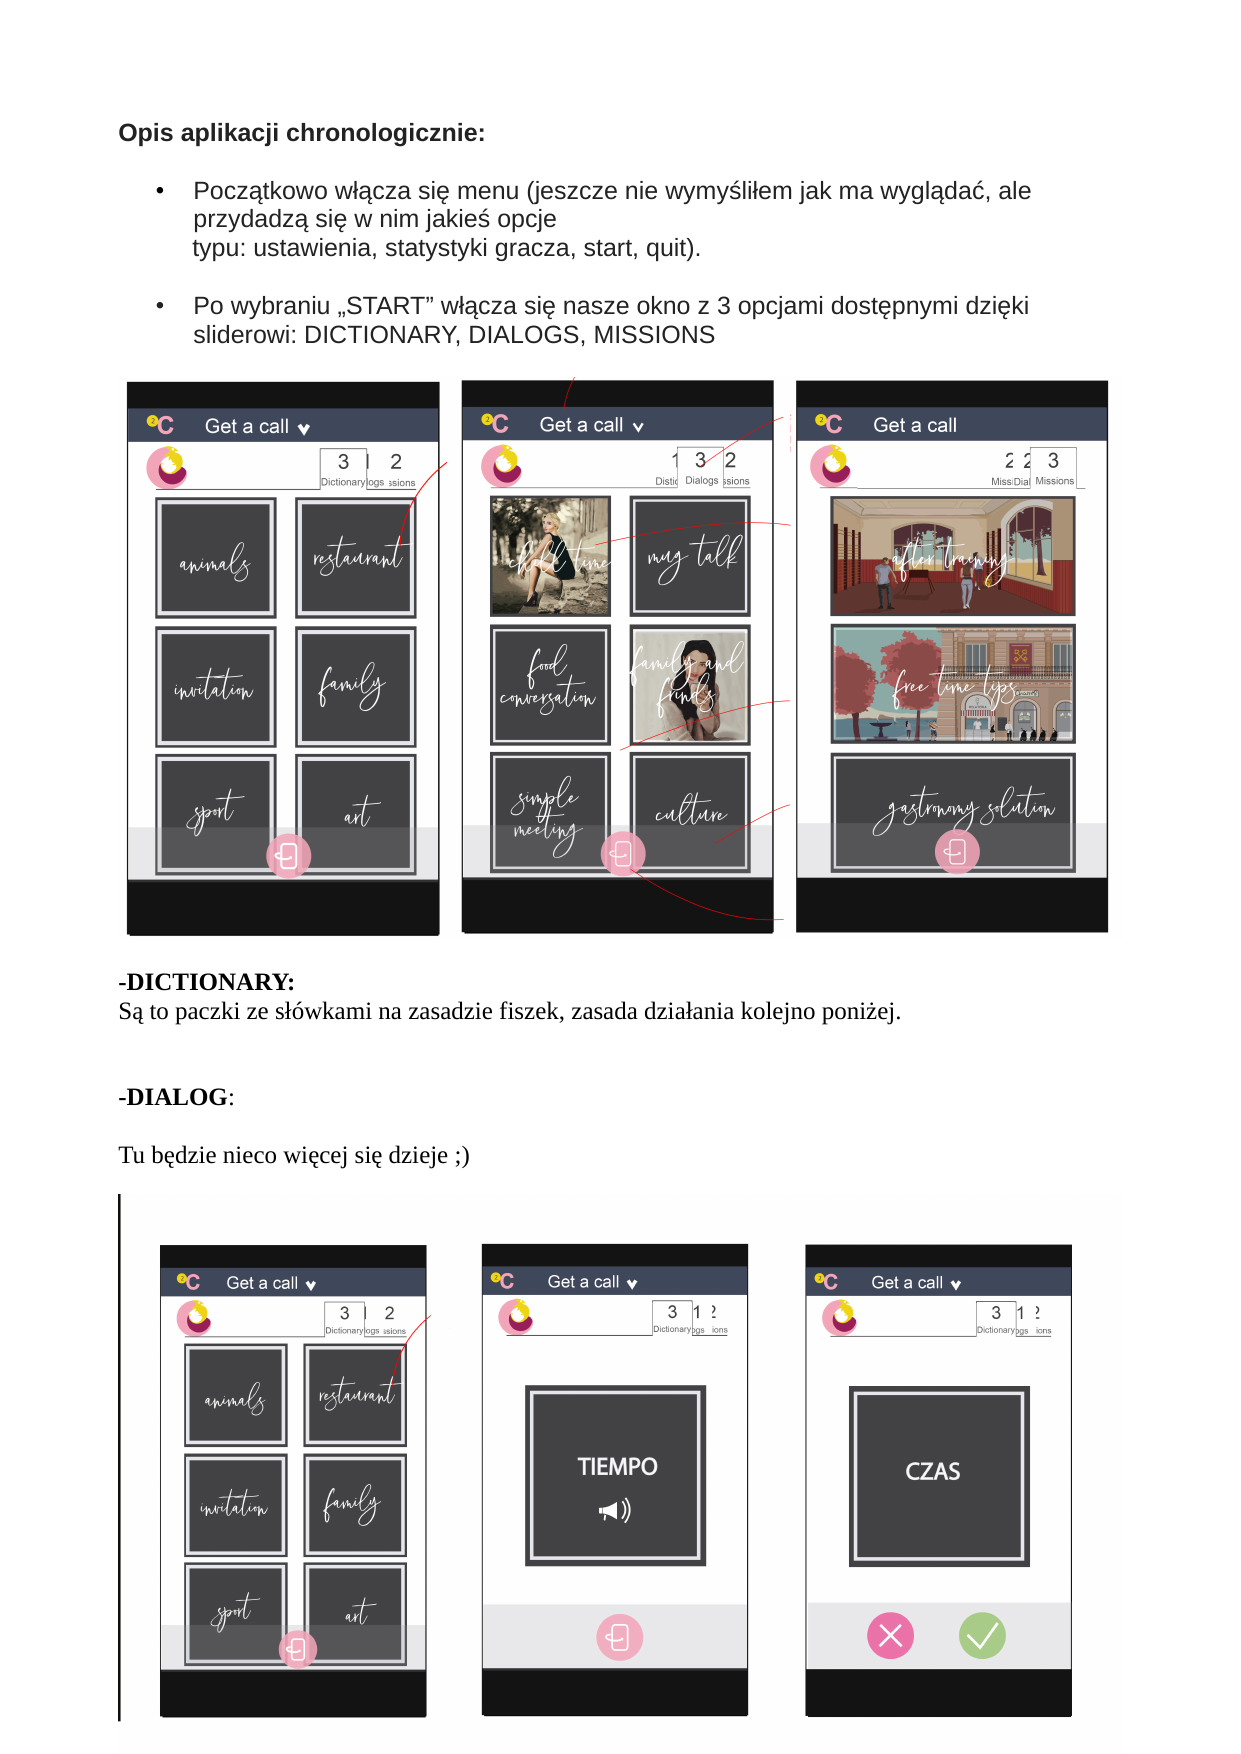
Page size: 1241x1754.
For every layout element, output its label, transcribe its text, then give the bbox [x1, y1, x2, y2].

text Tu będzie nieco więcej się dzieje ;) [118, 1140, 1122, 1169]
list Po wybraniu „START” włącza się nasze okno z 3 opcjami dostępnymi dzięki sliderowi: DICTIONARY, DIALOGS, MISSIONS [156, 291, 1122, 348]
text Są to paczki ze słówkami na zasadzie fiszek, zasada działania kolejno poniżej. [118, 996, 1122, 1025]
list Początkowo włącza się menu (jeszcze nie wymyśliłem jak ma wyglądać, ale przydadzą się w nim jakieś opcje [156, 176, 1122, 233]
text typu: ustawienia, statystyki gracza, start, quit). [118, 233, 1122, 262]
text -DIALOG: [118, 1082, 1122, 1111]
text Opis aplikacji chronologicznie: [118, 118, 1122, 147]
picture [118, 1194, 1123, 1754]
text -DICTIONARY: [118, 967, 1122, 996]
picture [118, 377, 1123, 939]
